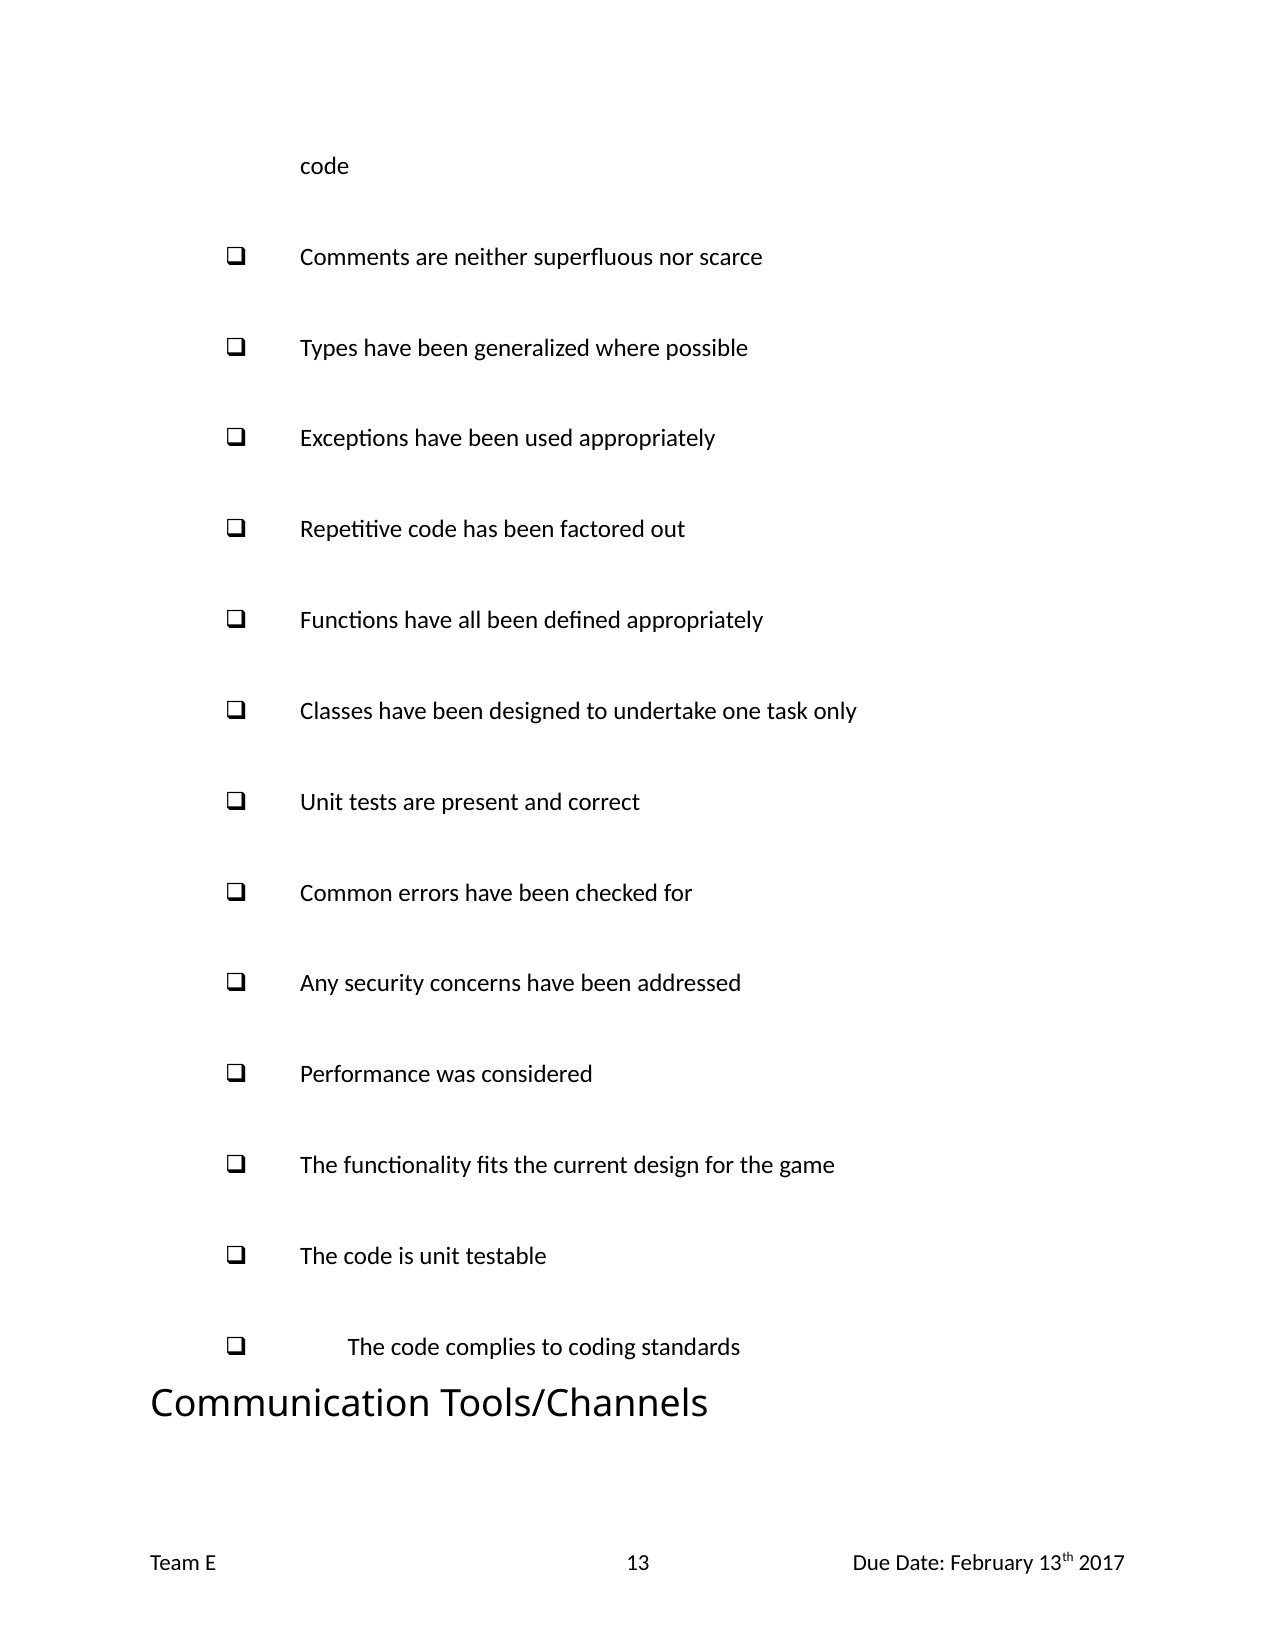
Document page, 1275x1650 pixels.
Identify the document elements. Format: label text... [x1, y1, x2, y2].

list q The code complies to coding standards [187, 1331, 1125, 1361]
list q Performance was considered [187, 1058, 1125, 1089]
list q Unit tests are present and correct [187, 786, 1125, 816]
list code [187, 150, 1125, 181]
list q Repetitive code has been factored out [187, 513, 1125, 544]
list q Exceptions have been used appropriately [187, 422, 1125, 453]
list q Comments are neither superfluous nor scarce [187, 241, 1125, 271]
list q Functions have all been defined appropriately [187, 604, 1125, 635]
list Communication Tools/Channels [150, 1376, 1125, 1427]
list q Common errors have been checked for [187, 877, 1125, 907]
list q The code is unit testable [187, 1240, 1125, 1271]
list q Any security concerns have been addressed [187, 967, 1125, 998]
list q The functionality fits the current design for the game [187, 1149, 1125, 1180]
list q Classes have been designed to undertake one task only [187, 695, 1125, 726]
list q Types have been generalized where possible [187, 332, 1125, 362]
